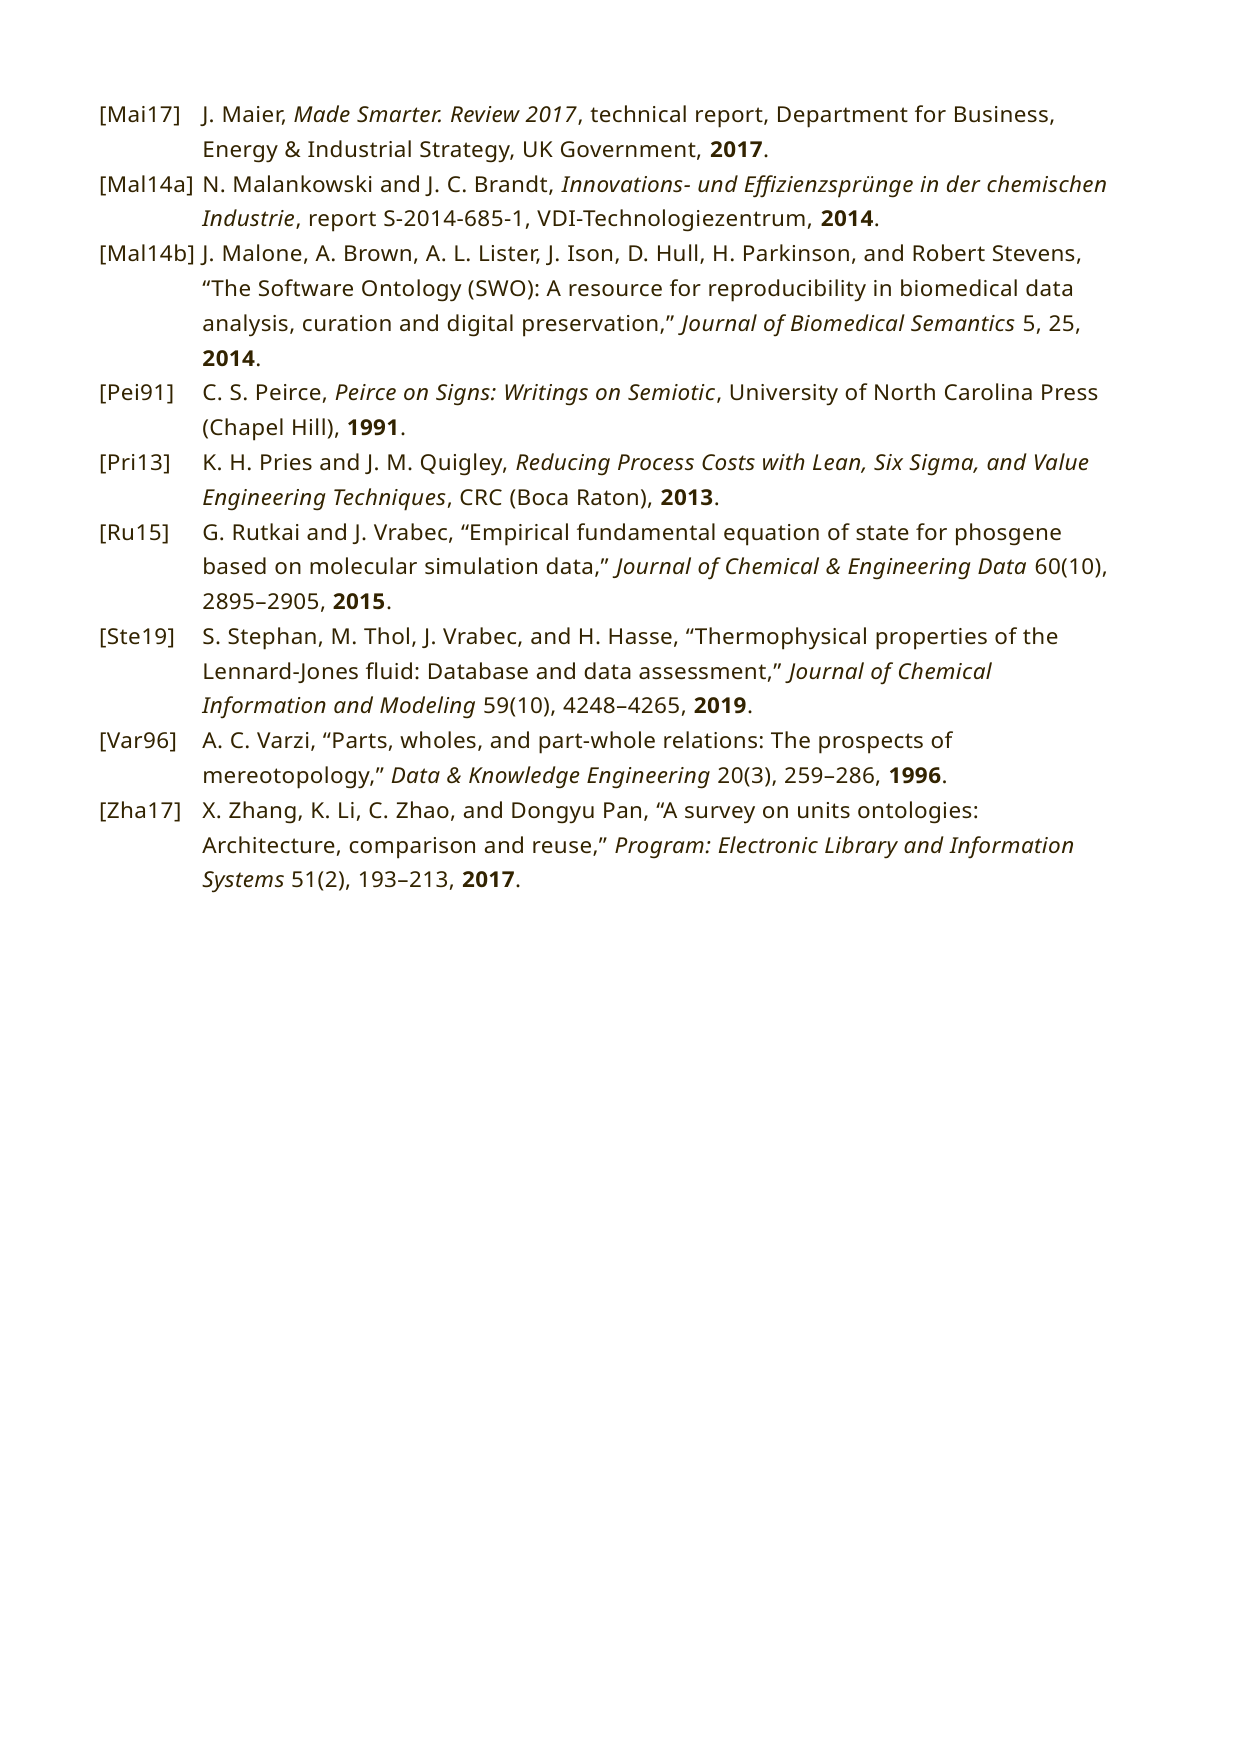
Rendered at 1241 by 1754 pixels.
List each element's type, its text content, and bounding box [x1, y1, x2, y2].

text [Zha17] X. Zhang, K. Li, C. Zhao, and Dongyu Pan, “A survey on units ontologies: Architecture, comparison and reuse,” Program: Electronic Library and Information Systems 51(2), 193–213, 2017. [99, 795, 1114, 894]
text [Mal14a] N. Malankowski and J. C. Brandt, Innovations- und Effizienzsprünge in der chemischen Industrie, report S-2014-685-1, VDI-Technologiezentrum, 2014. [99, 168, 1114, 233]
text [Pri13] K. H. Pries and J. M. Quigley, Reducing Process Costs with Lean, Six Sigma, and Value Engineering Techniques, CRC (Boca Raton), 2013. [99, 447, 1114, 511]
text [Var96] A. C. Varzi, “Parts, wholes, and part-whole relations: The prospects of mereotopology,” Data & Knowledge Engineering 20(3), 259–286, 1996. [99, 725, 1114, 790]
text [Mai17] J. Maier, Made Smarter. Review 2017, technical report, Department for Business, Energy & Industrial Strategy, UK Government, 2017. [99, 99, 1114, 163]
text [Mal14b] J. Malone, A. Brown, A. L. Lister, J. Ison, D. Hull, H. Parkinson, and Robert Stevens, “The Software Ontology (SWO): A resource for reproducibility in biomedical data analysis, curation and digital preservation,” Journal of Biomedical Semantics 5, 25, 2014. [99, 238, 1114, 372]
text [Ru15] G. Rutkai and J. Vrabec, “Empirical fundamental equation of state for phosgene based on molecular simulation data,” Journal of Chemical & Engineering Data 60(10), 2895–2905, 2015. [99, 516, 1114, 616]
text [Ste19] S. Stephan, M. Thol, J. Vrabec, and H. Hasse, “Thermophysical properties of the Lennard-Jones fluid: Database and data assessment,” Journal of Chemical Information and Modeling 59(10), 4248–4265, 2019. [99, 621, 1114, 720]
text [Pei91] C. S. Peirce, Peirce on Signs: Writings on Semiotic, University of North Carolina Press (Chapel Hill), 1991. [99, 377, 1114, 442]
